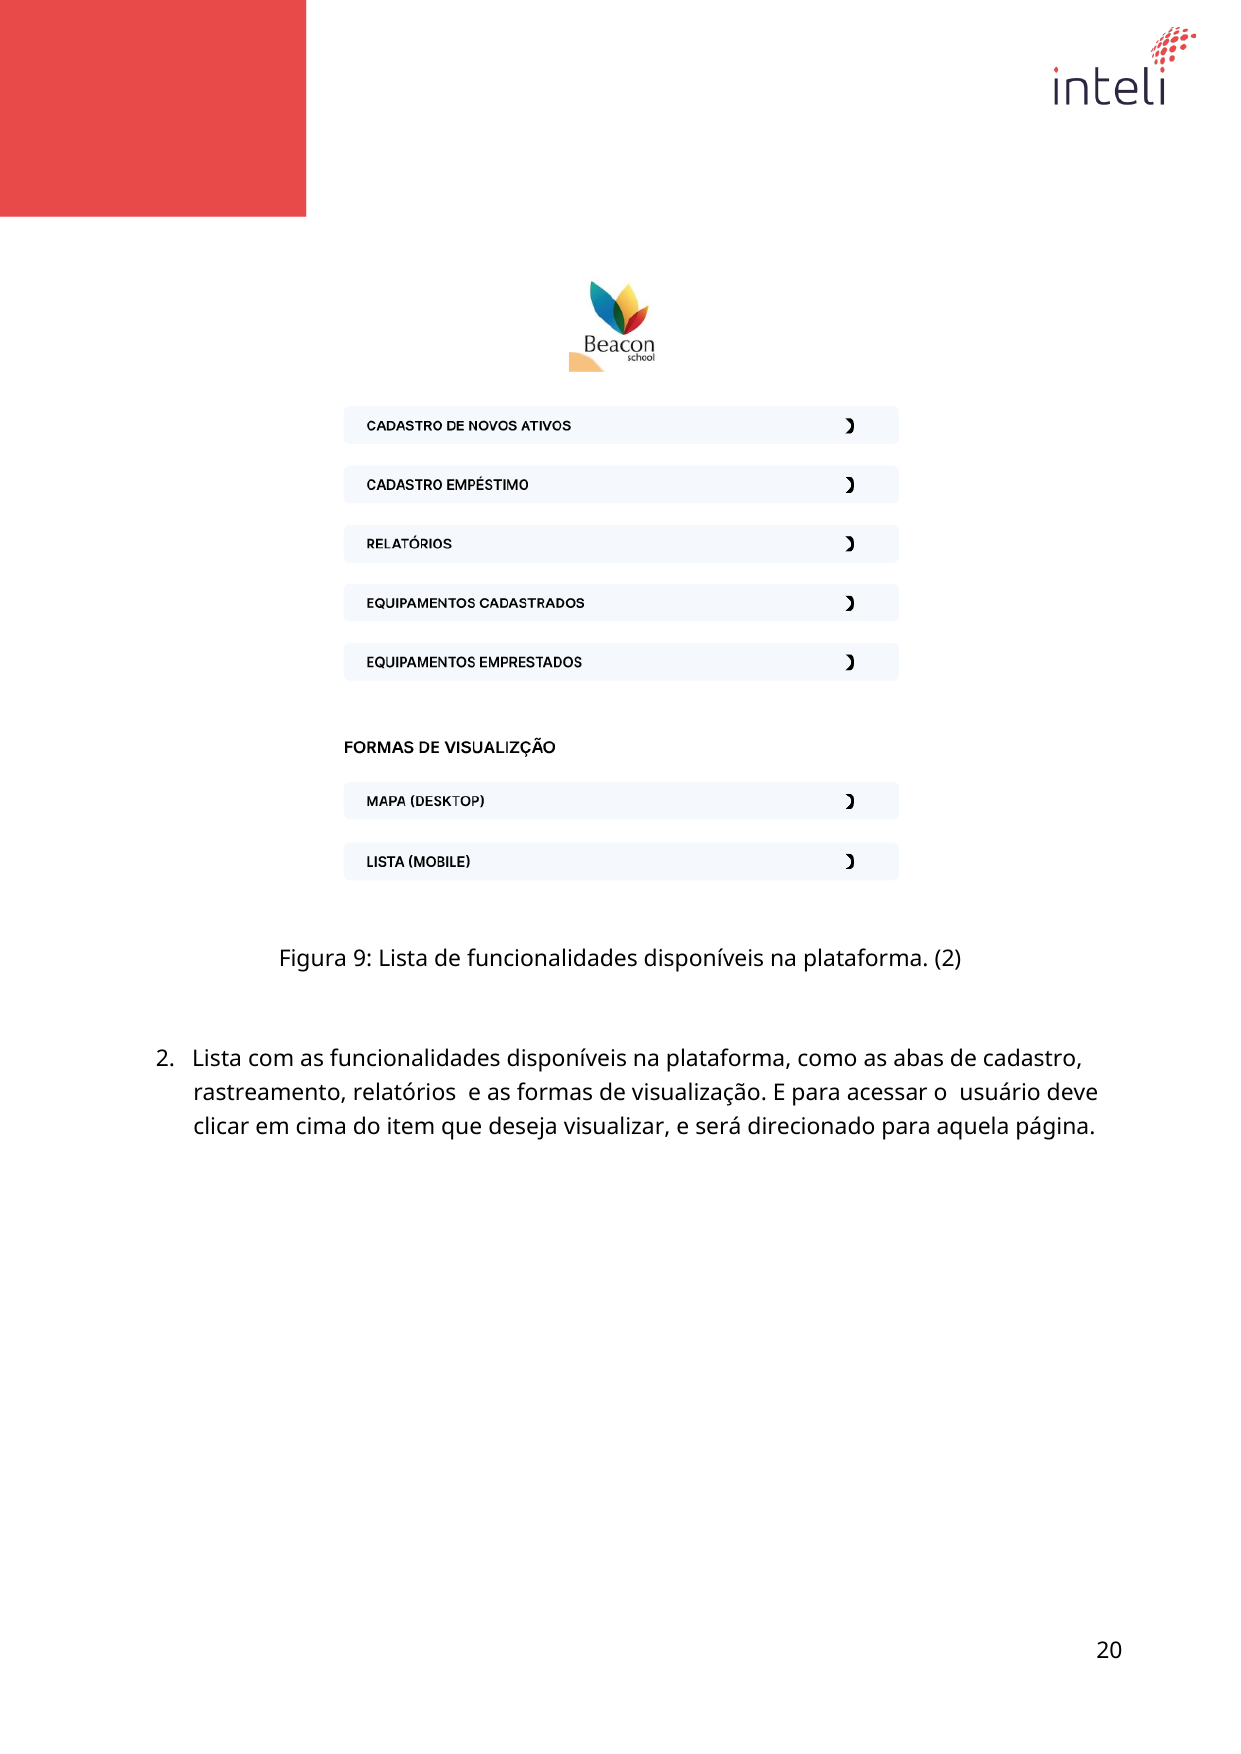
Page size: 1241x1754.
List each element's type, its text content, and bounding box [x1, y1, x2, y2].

picture [0, 0, 307, 217]
text Figura 9: Lista de funcionalidades disponíveis na plataforma. (2) [118, 941, 1122, 973]
picture [128, 246, 1112, 921]
picture [1054, 27, 1197, 105]
list Lista com as funcionalidades disponíveis na plataforma, como as abas de cadastro, rastreamento, relatórios e as formas de visualização. E para acessar o usuário deve clicar em cima do item que deseja visualizar, e será direcionado para aquela página. [156, 1042, 1122, 1141]
